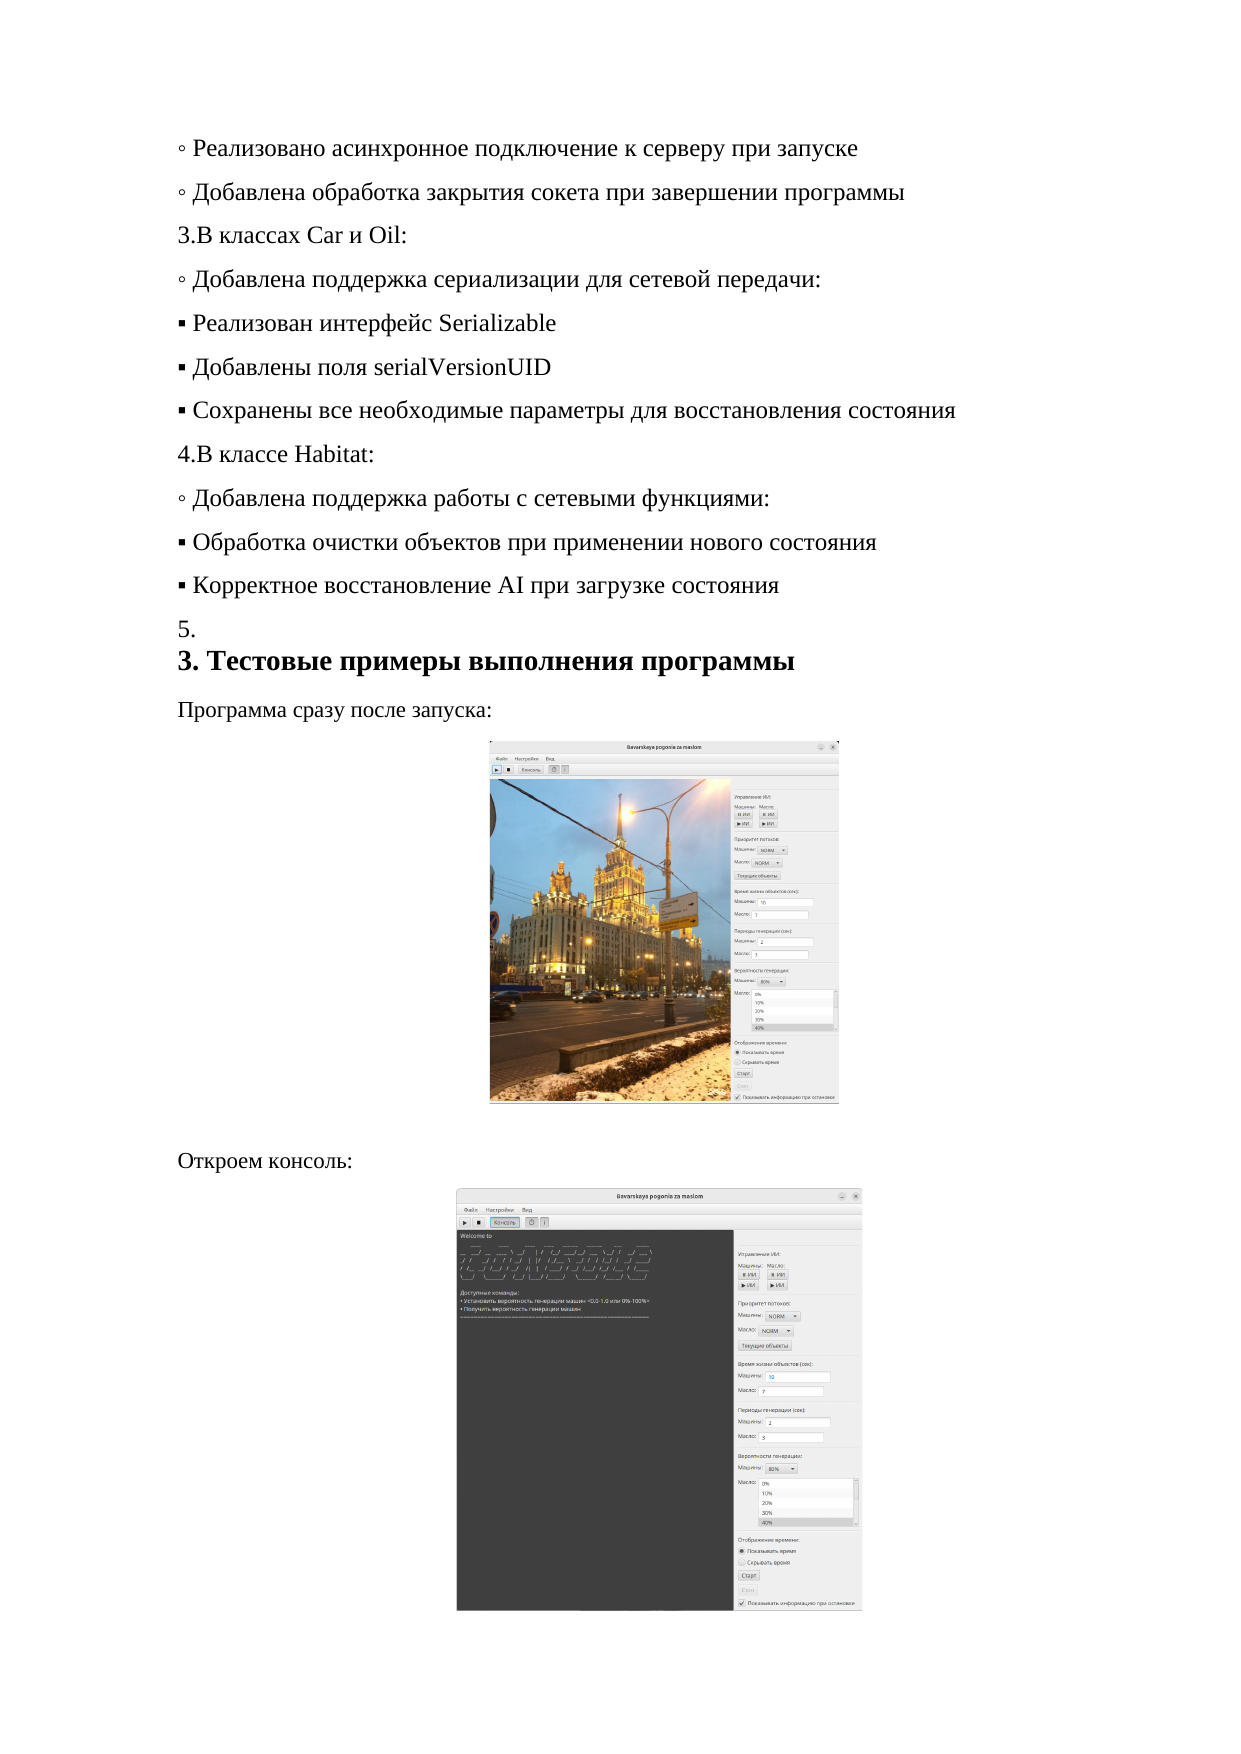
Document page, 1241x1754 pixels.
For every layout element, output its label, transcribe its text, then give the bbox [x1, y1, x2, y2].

picture [489, 741, 839, 1104]
picture [456, 1188, 863, 1611]
list ◦ Реализовано асинхронное подключение к серверу при запуске ◦ Добавлена обработка закрытия сокета при завершении программы [177, 118, 1152, 206]
text 3. Тестовые примеры выполнения программы [177, 643, 1152, 677]
list В классе Habitat: ◦ Добавлена поддержка работы с сетевыми функциями: ▪ Обработка очистки объектов при применении нового состояния ▪ Корректное восстановление AI при загрузке состояния [177, 424, 1152, 599]
list В классах Car и Oil: ◦ Добавлена поддержка сериализации для сетевой передачи: ▪ Реализован интерфейс Serializable ▪ Добавлены поля serialVersionUID ▪ Сохранены все необходимые параметры для восстановления состояния [177, 206, 1152, 424]
text Откроем консоль: [177, 1147, 1152, 1173]
text Программа сразу после запуска: [177, 696, 1152, 722]
